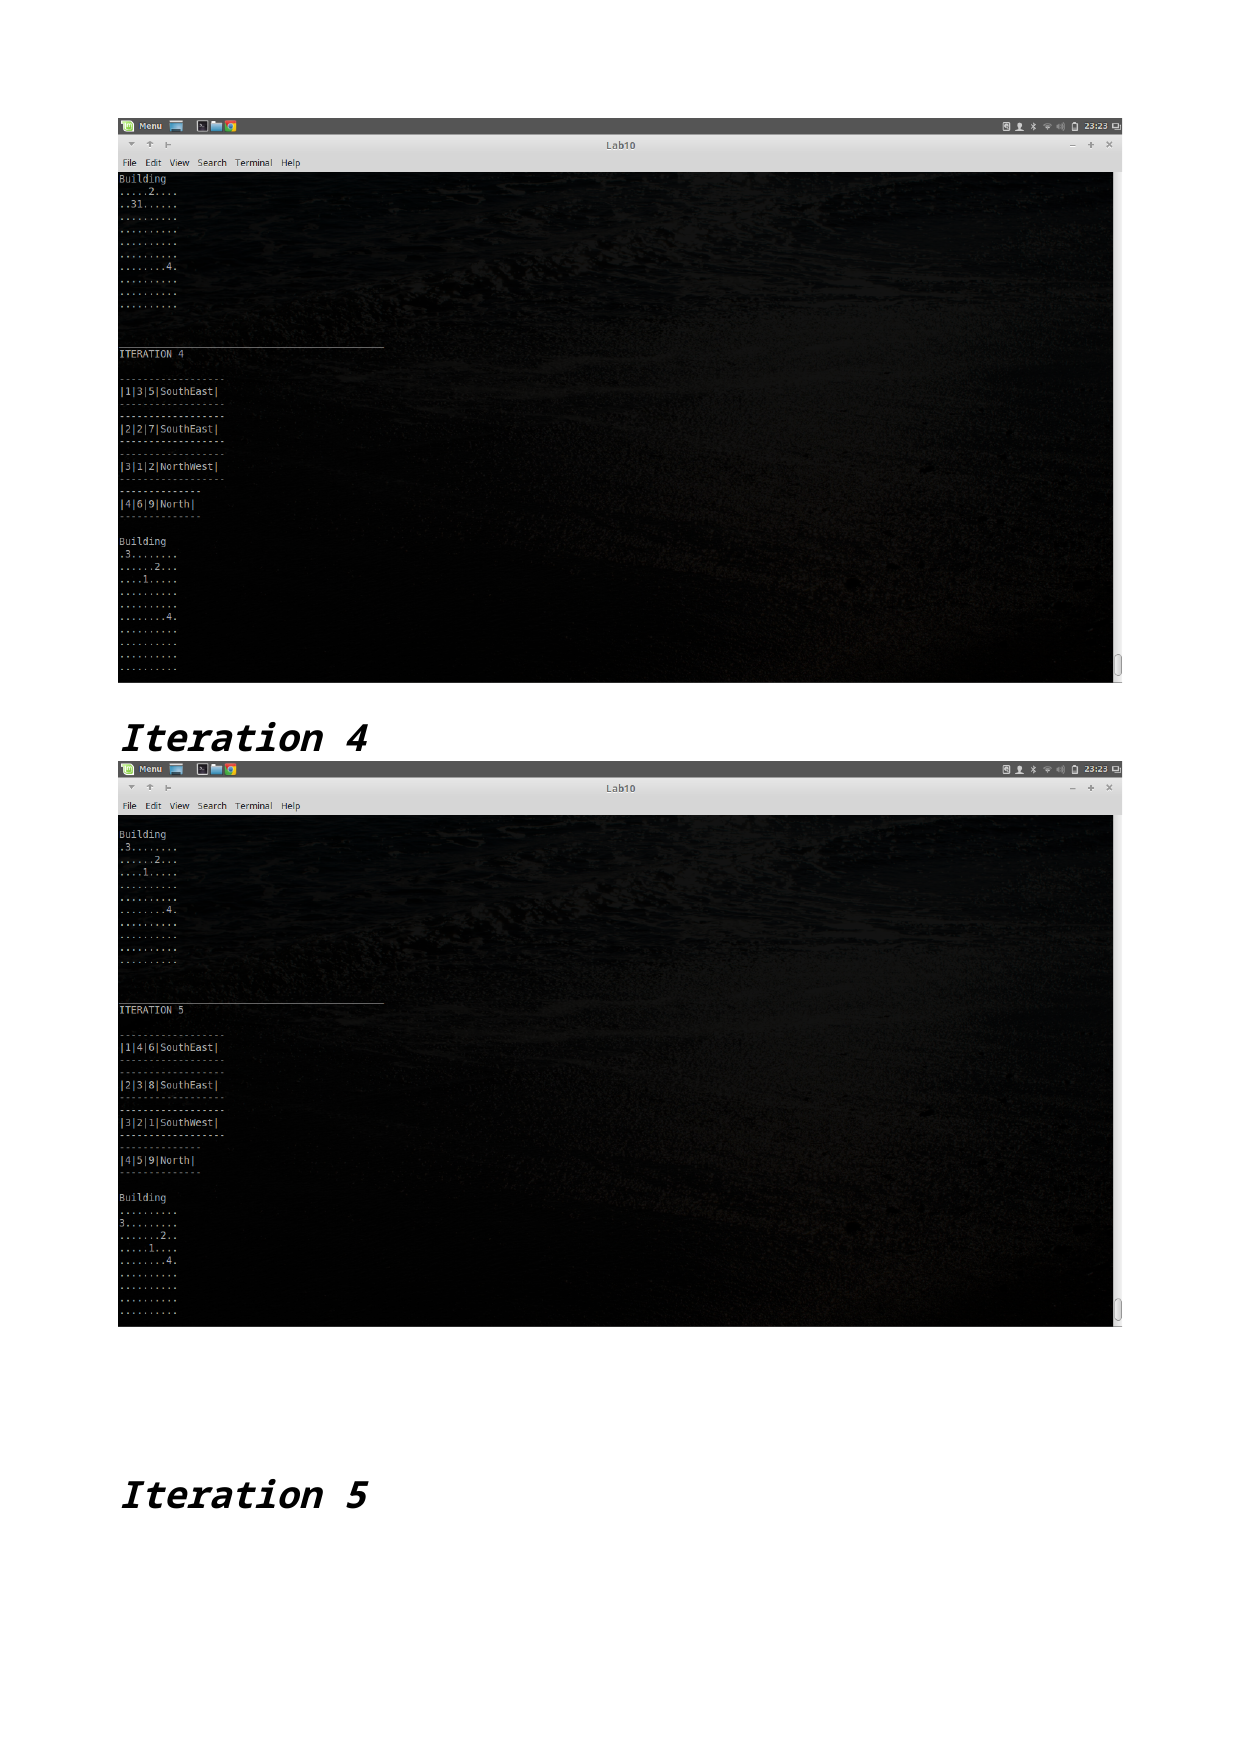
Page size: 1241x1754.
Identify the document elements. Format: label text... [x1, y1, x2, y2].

text Iteration 4 [118, 711, 1122, 761]
picture [118, 118, 1123, 683]
text Iteration 5 [118, 1468, 1122, 1519]
picture [118, 761, 1123, 1327]
